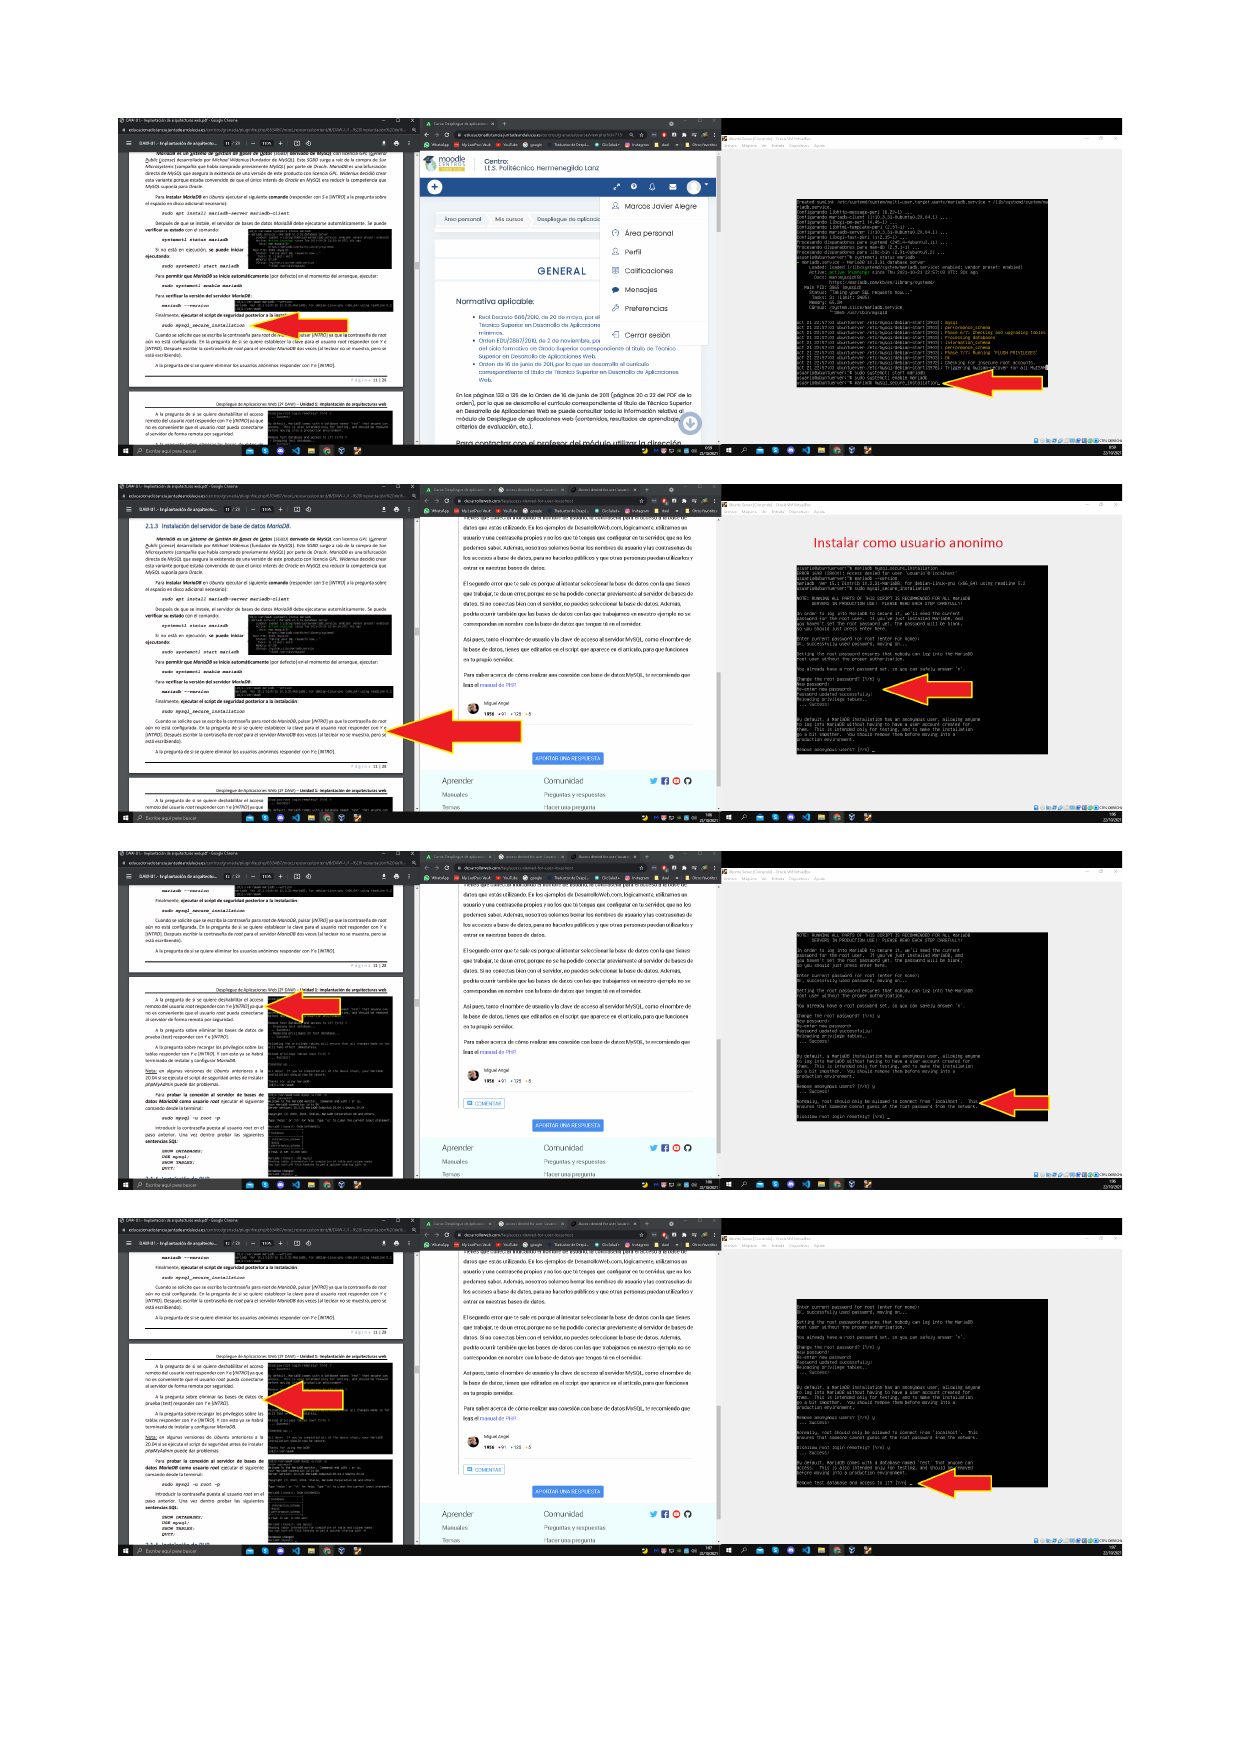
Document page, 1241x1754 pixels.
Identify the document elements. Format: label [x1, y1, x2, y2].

picture [118, 118, 1123, 456]
picture [118, 1218, 1123, 1556]
picture [118, 851, 1123, 1190]
picture [118, 484, 1123, 823]
